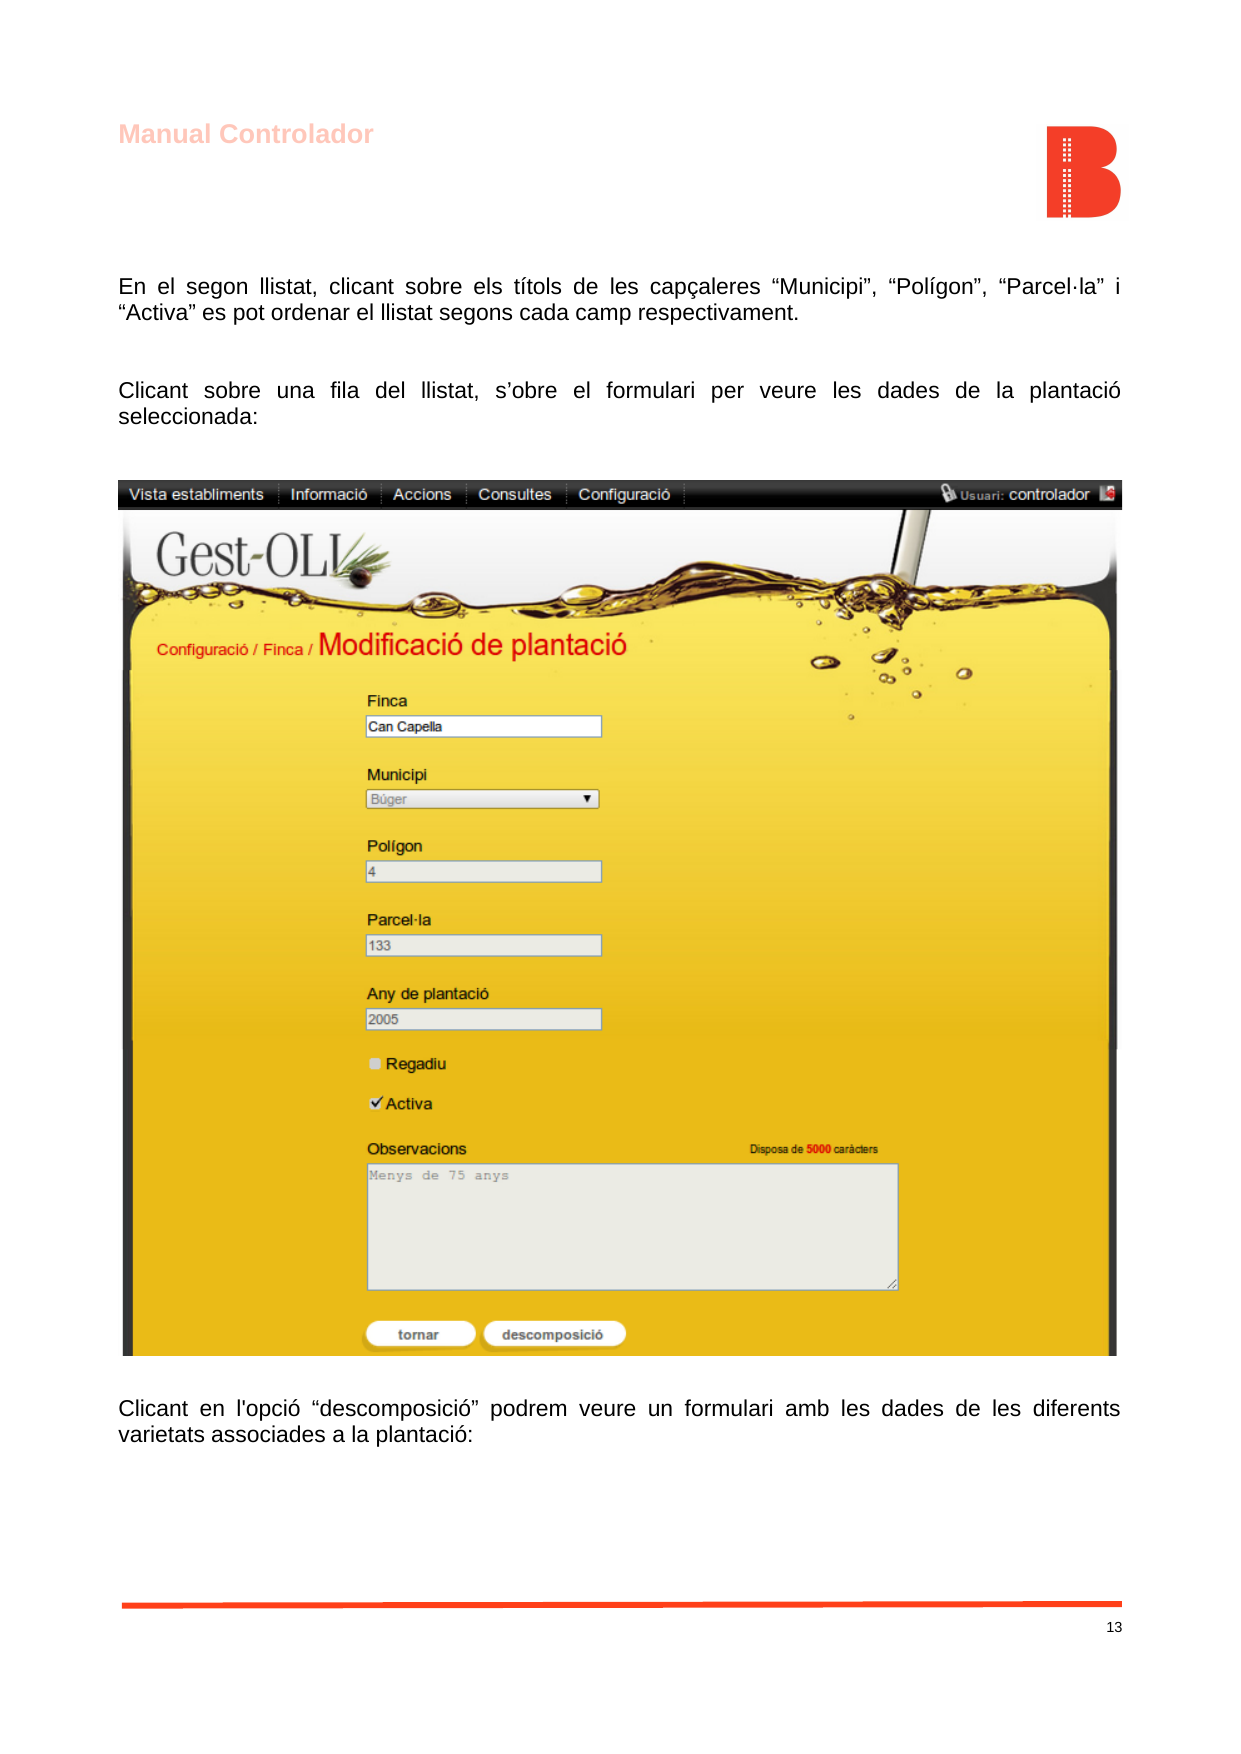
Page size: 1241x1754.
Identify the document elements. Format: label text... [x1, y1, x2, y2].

picture [1036, 124, 1130, 221]
picture [118, 480, 1123, 1356]
text Clicant sobre una fila del llistat, s’obre el formulari per veure les dades de la plantació seleccionada: [118, 377, 1122, 429]
text En el segon llistat, clicant sobre els títols de les capçaleres “Municipi”, “Polígon”, “Parcel·la” i “Activa” es pot ordenar el llistat segons cada camp respectivament. [118, 273, 1122, 325]
text Clicant en l'opció “descomposició” podrem veure un formulari amb les dades de les diferents varietats associades a la plantació: [118, 1395, 1122, 1447]
